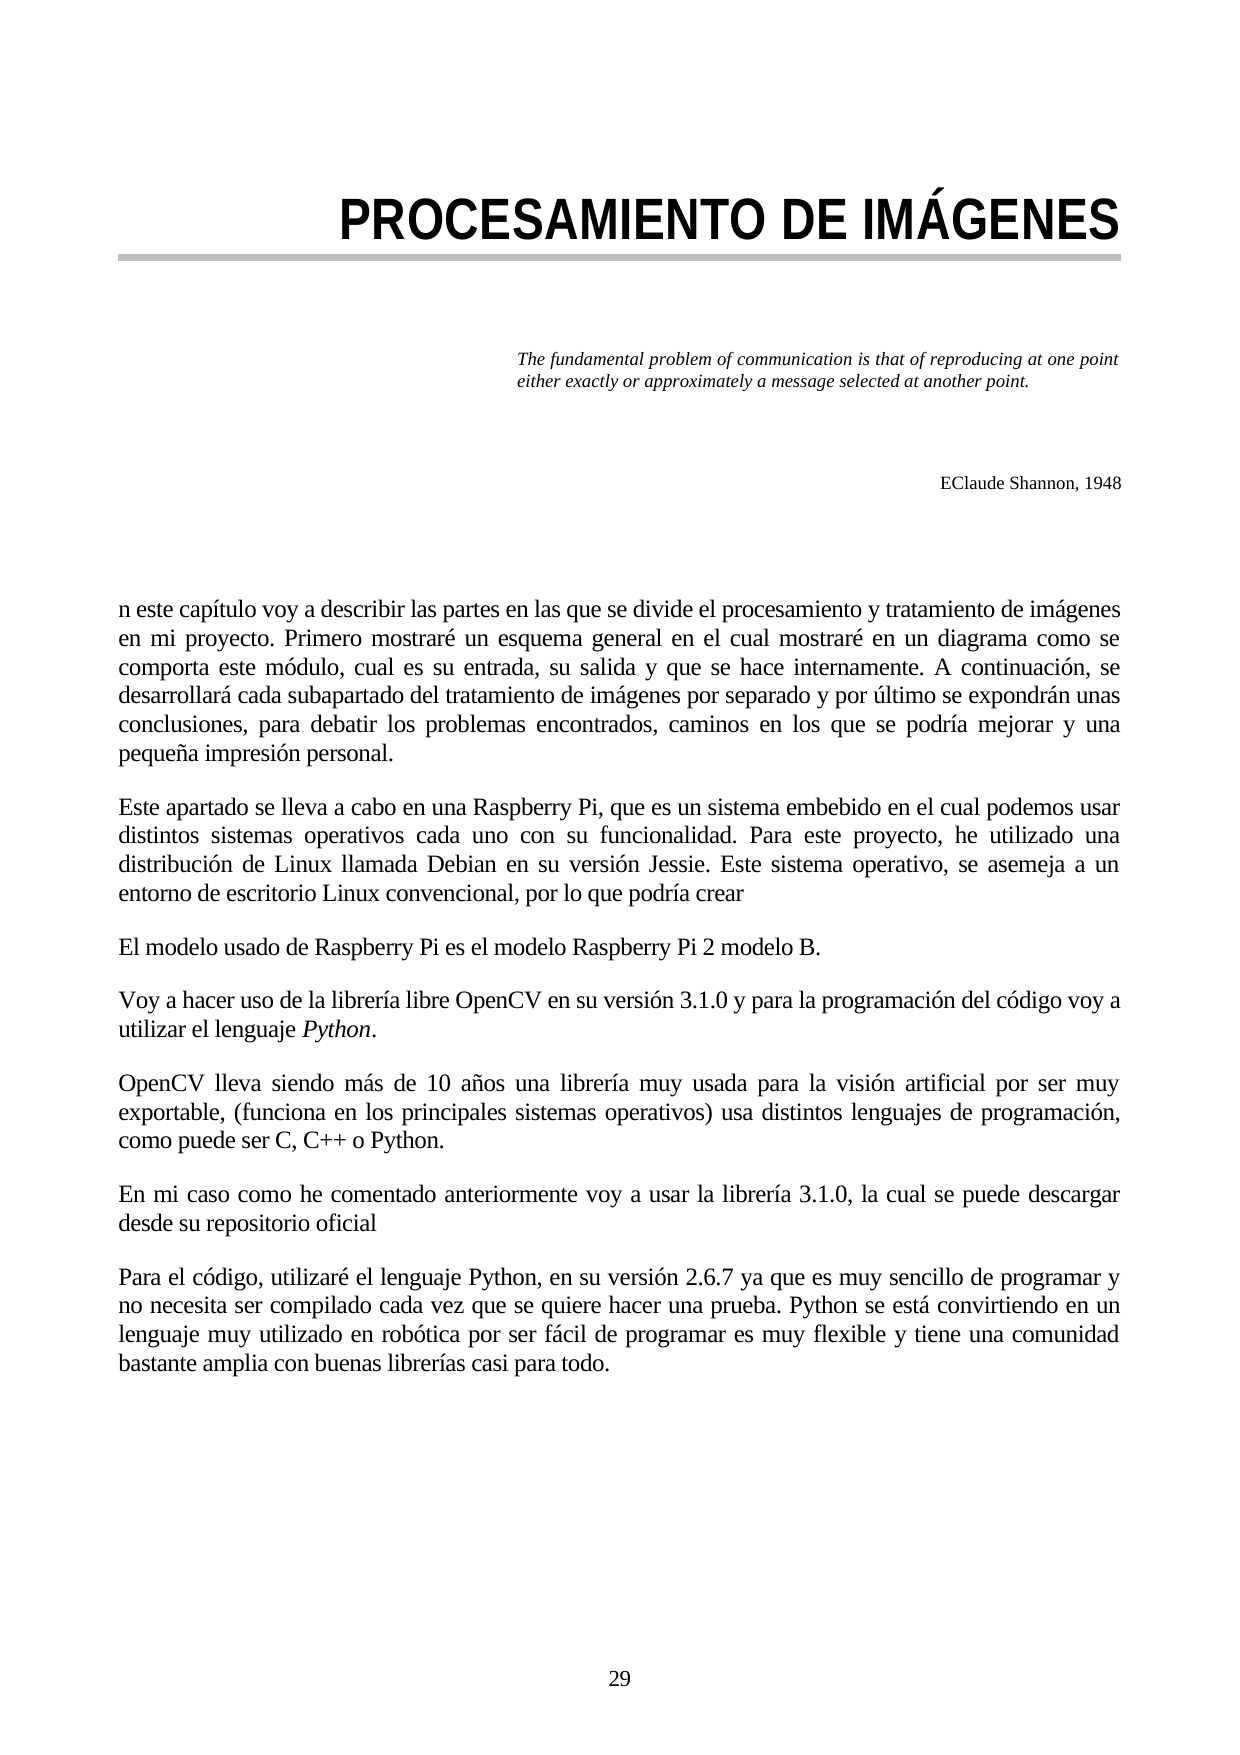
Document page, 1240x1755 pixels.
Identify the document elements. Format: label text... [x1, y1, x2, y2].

text En mi caso como he comentado anteriormente voy a usar la librería 3.1.0, la cual se puede descargar desde su repositorio oficial [118, 1179, 1122, 1237]
text OpenCV lleva siendo más de 10 años una librería muy usada para la visión artificial por ser muy exportable, (funciona en los principales sistemas operativos) usa distintos lenguajes de programación, como puede ser C, C++ o Python. [118, 1068, 1122, 1154]
text El modelo usado de Raspberry Pi es el modelo Raspberry Pi 2 modelo B. [118, 932, 1122, 961]
text Voy a hacer uso de la librería libre OpenCV en su versión 3.1.0 y para la programación del código voy a utilizar el lenguaje Python. [118, 986, 1122, 1043]
text Para el código, utilizaré el lenguaje Python, en su versión 2.6.7 ya que es muy sencillo de programar y no necesita ser compilado cada vez que se quiere hacer una prueba. Python se está convirtiendo en un lenguaje muy utilizado en robótica por ser fácil de programar es muy flexible y tiene una comunidad bastante amplia con buenas librerías casi para todo. [118, 1262, 1122, 1377]
text The fundamental problem of communication is that of reproducing at one point either exactly or approximately a message selected at another point. [517, 348, 1122, 392]
text Este apartado se lleva a cabo en una Raspberry Pi, que es un sistema embebido en el cual podemos usar distintos sistemas operativos cada uno con su funcionalidad. Para este proyecto, he utilizado una distribución de Linux llamada Debian en su versión Jessie. Este sistema operativo, se asemeja a un entorno de escritorio Linux convencional, por lo que podría crear [118, 792, 1122, 907]
subtitle PROCESAMIENTO DE IMÁGENES [118, 185, 1121, 254]
text n este capítulo voy a describir las partes en las que se divide el procesamiento y tratamiento de imágenes en mi proyecto. Primero mostraré un esquema general en el cual mostraré en un diagrama como se comporta este módulo, cual es su entrada, su salida y que se hace internamente. A continuación, se desarrollará cada subapartado del tratamiento de imágenes por separado y por último se expondrán unas conclusiones, para debatir los problemas encontrados, caminos en los que se podría mejorar y una pequeña impresión personal. [118, 594, 1122, 767]
text EClaude Shannon, 1948 [118, 472, 1122, 493]
